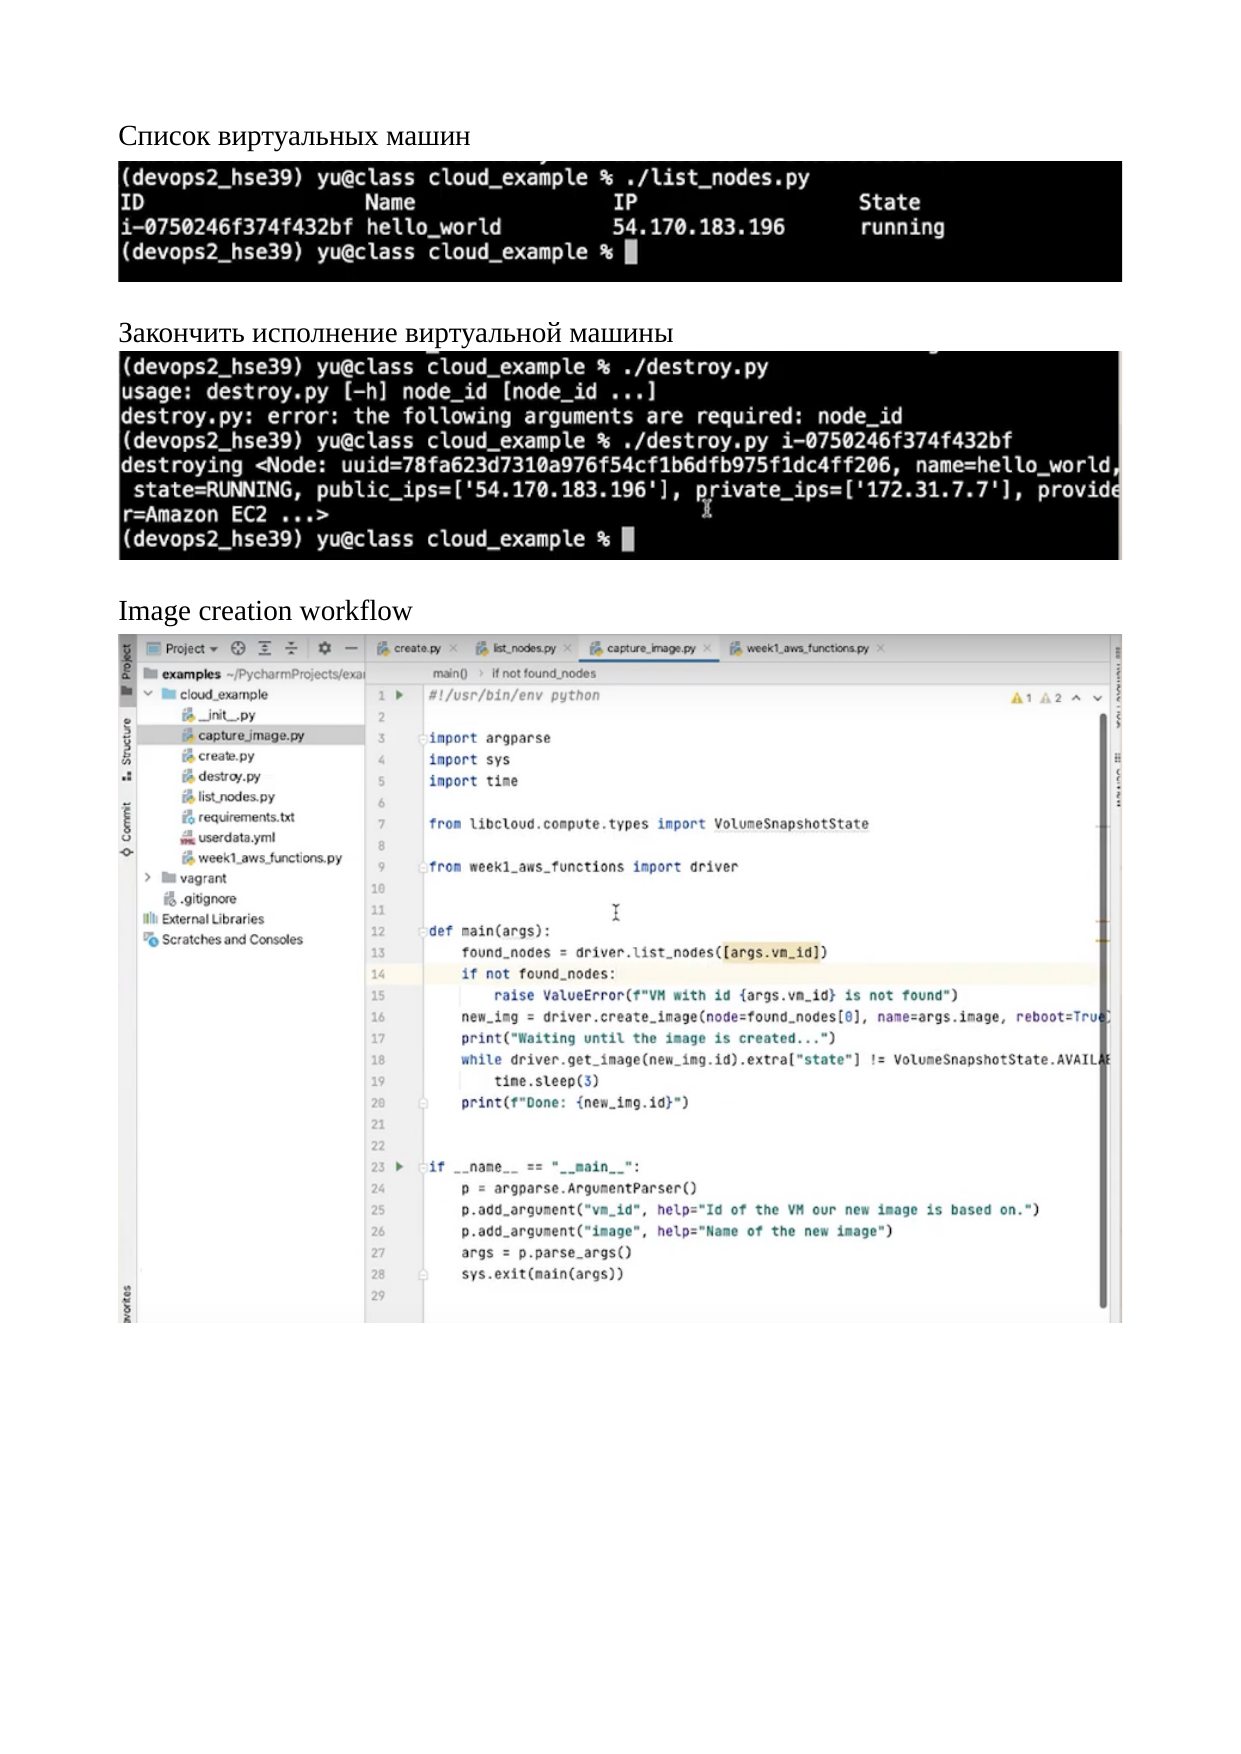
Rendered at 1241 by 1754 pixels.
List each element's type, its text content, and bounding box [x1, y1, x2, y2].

text Закончить исполнение виртуальной машины [118, 315, 1122, 349]
text Список виртуальных машин [118, 118, 1122, 152]
picture [118, 351, 1123, 560]
picture [118, 634, 1123, 1323]
picture [118, 161, 1123, 282]
text Image creation workflow [118, 593, 1122, 627]
